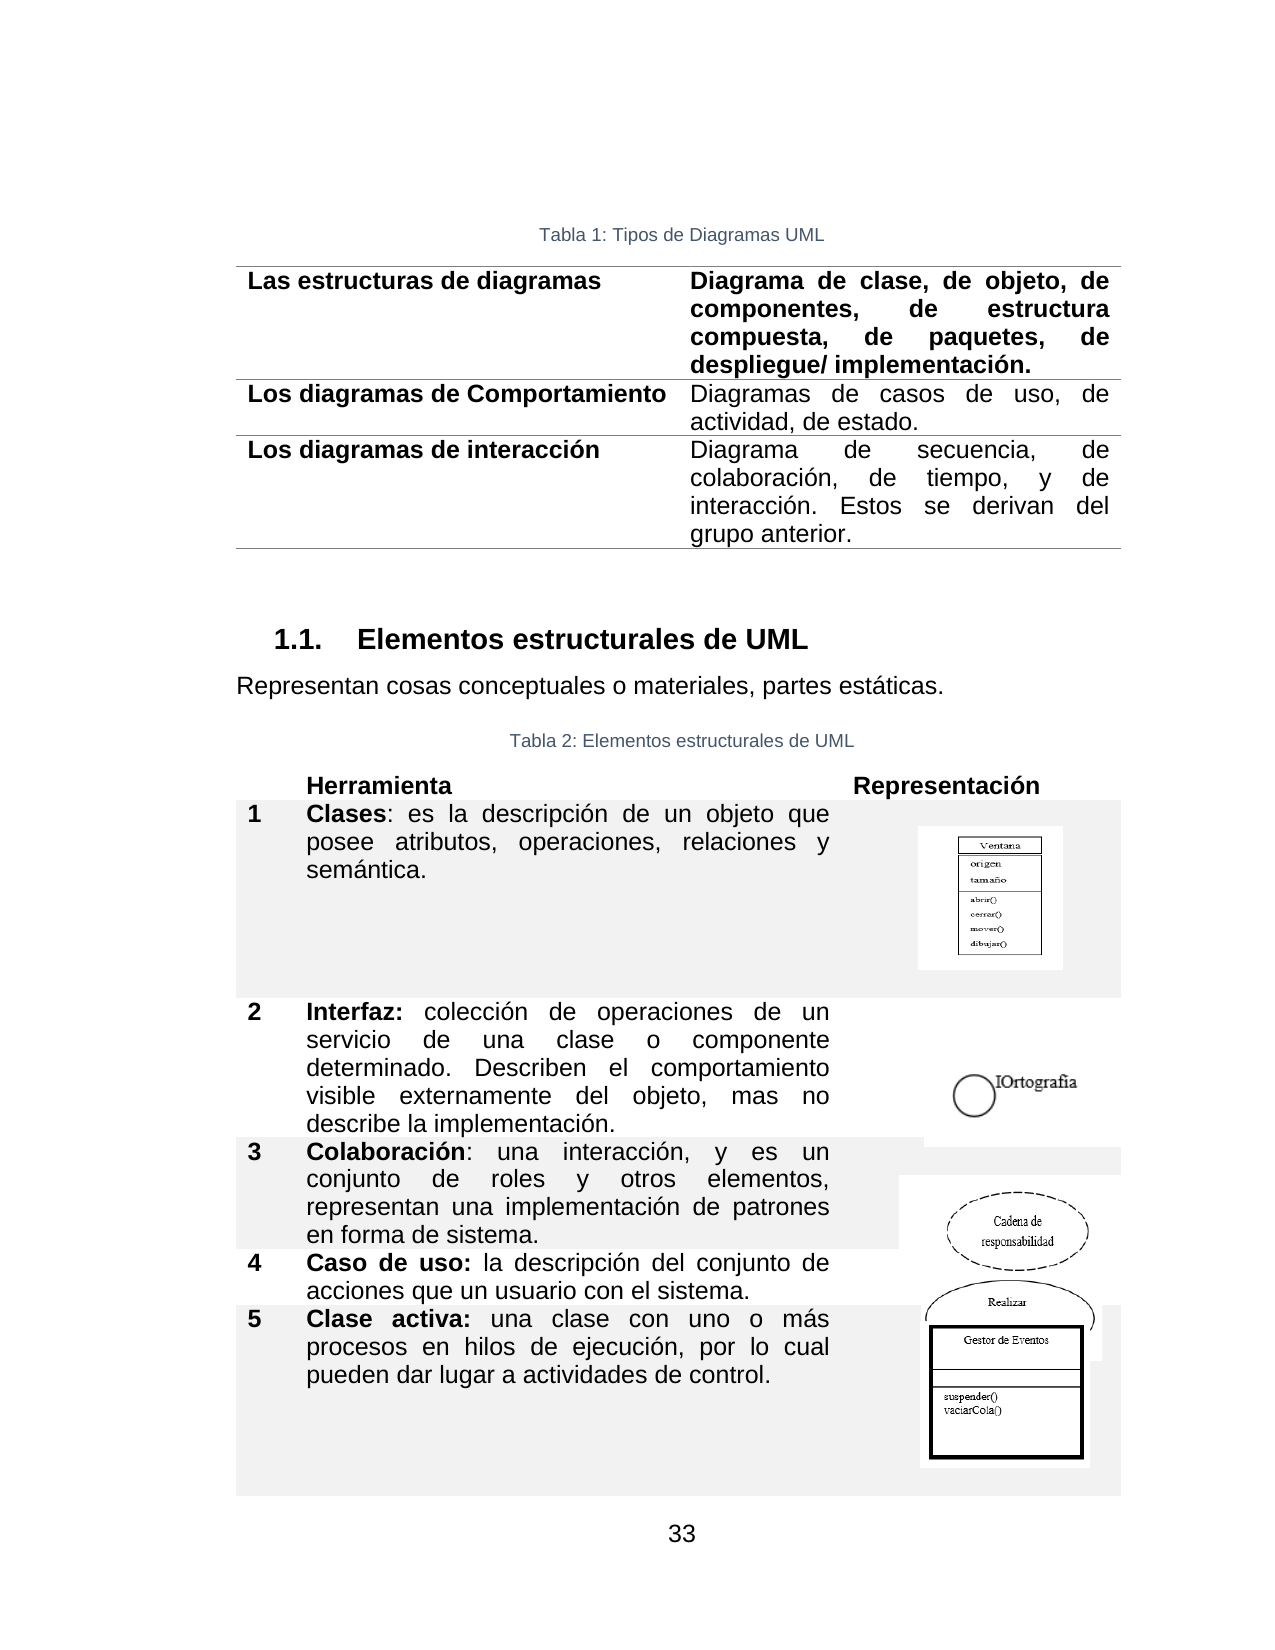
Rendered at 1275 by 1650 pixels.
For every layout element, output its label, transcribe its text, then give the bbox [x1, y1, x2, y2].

subtitle Elementos estructurales de UML [274, 623, 1127, 656]
table_header Diagrama de clase, de objeto, de componentes, de estructura compuesta, de paquetes, de despliegue/ implementación. [679, 267, 1121, 378]
table_cell Diagramas de casos de uso, de actividad, de estado. [679, 380, 1121, 435]
table_cell Interfaz: colección de operaciones de un servicio de una clase o componente determinado. Describen el comportamiento visible externamente del objeto, mas no describe la implementación. [295, 998, 842, 1137]
table_cell Clases: es la descripción de un objeto que posee atributos, operaciones, relaciones y semántica. [295, 800, 842, 998]
text Representan cosas conceptuales o materiales, partes estáticas. [236, 672, 1127, 700]
table_cell [842, 1279, 921, 1305]
table_cell Caso de uso: la descripción del conjunto de acciones que un usuario con el sistema. [295, 1249, 842, 1305]
table_cell 4 [236, 1249, 295, 1305]
table_cell [842, 1305, 1121, 1496]
table_cell Diagrama de secuencia, de colaboración, de tiempo, y de interacción. Estos se derivan del grupo anterior. [679, 436, 1121, 548]
table_cell [1103, 1279, 1121, 1305]
table_cell Los diagramas de Comportamiento [236, 380, 679, 435]
table_header Las estructuras de diagramas [236, 267, 679, 378]
table_cell [842, 998, 1121, 1137]
table_header [236, 772, 295, 800]
table_header Representación [842, 772, 1121, 800]
table_cell Los diagramas de interacción [236, 436, 679, 548]
table_header Herramienta [295, 772, 842, 800]
table_cell 3 [236, 1137, 295, 1249]
table_cell [842, 1249, 899, 1278]
picture [924, 1030, 1136, 1147]
table_cell [842, 800, 1121, 998]
text Tabla 2: Elementos estructurales de UML [236, 730, 1127, 751]
table_cell Colaboración: una interacción, y es un conjunto de roles y otros elementos, representan una implementación de patrones en forma de sistema. [295, 1137, 842, 1249]
table_cell 1 [236, 800, 295, 998]
table_cell Clase activa: una clase con uno o más procesos en hilos de ejecución, por lo cual pueden dar lugar a actividades de control. [295, 1305, 842, 1496]
picture [899, 1175, 1137, 1468]
table_cell 2 [236, 998, 295, 1137]
table_cell 5 [236, 1305, 295, 1496]
text Tabla 1: Tipos de Diagramas UML [236, 224, 1127, 245]
picture [917, 826, 1064, 970]
table_cell [842, 1137, 1121, 1249]
